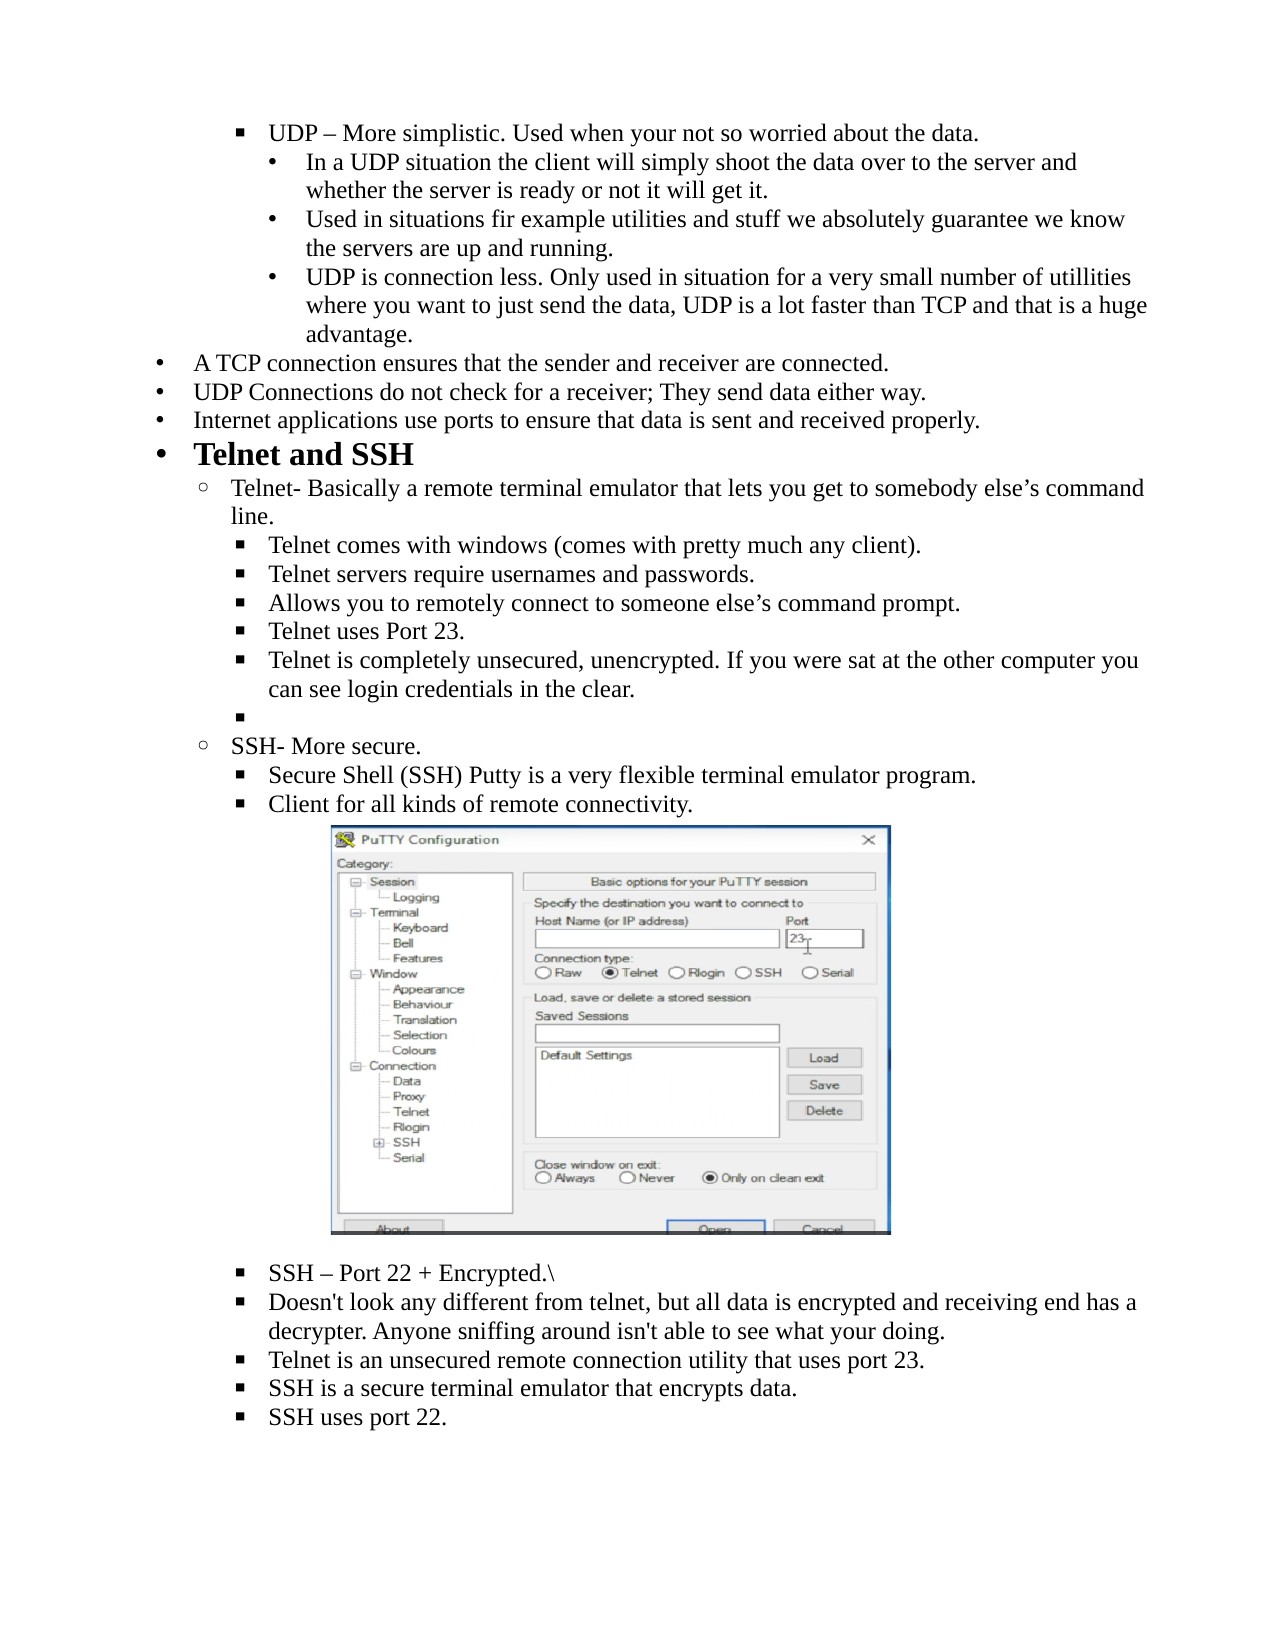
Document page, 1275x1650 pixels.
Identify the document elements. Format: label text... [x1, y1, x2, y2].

list UDP Connections do not check for a receiver; They send data either way. [156, 377, 1157, 406]
list UDP – More simplistic. Used when your not so worried about the data. [231, 118, 1157, 147]
list Allows you to remotely connect to someone else’s command prompt. [231, 588, 1157, 616]
list Used in situations fir example utilities and stuff we absolutely guarantee we know the servers are up and running. [268, 204, 1157, 262]
list Telnet- Basically a remote terminal emulator that lets you get to somebody else’s command line. [193, 473, 1157, 530]
list Telnet is completely unsecured, unencrypted. If you were sat at the other computer you can see login credentials in the clear. [231, 645, 1157, 703]
list UDP is connection less. Only used in situation for a very small number of utillities where you want to just send the data, UDP is a lot faster than TCP and that is a huge advantage. [268, 262, 1157, 348]
list Telnet comes with windows (comes with pretty much any client). [231, 530, 1157, 559]
list A TCP connection ensures that the sender and receiver are connected. [156, 348, 1157, 377]
list SSH uses port 22. [231, 1402, 1157, 1431]
list In a UDP situation the client will simply shoot the data over to the server and whether the server is ready or not it will get it. [268, 147, 1157, 204]
picture [330, 825, 892, 1235]
list Internet applications use ports to ensure that data is sent and received properly. [156, 406, 1157, 434]
list Secure Shell (SSH) Putty is a very flexible terminal emulator program. [231, 760, 1157, 789]
list Telnet and SSH [156, 434, 1157, 473]
list Telnet servers require usernames and passwords. [231, 559, 1157, 588]
list SSH- More secure. [193, 731, 1157, 760]
list SSH is a secure terminal emulator that encrypts data. [231, 1373, 1157, 1402]
list Doesn't look any different from telnet, but all data is encrypted and receiving end has a decrypter. Anyone sniffing around isn't able to see what your doing. [231, 1287, 1157, 1345]
list Client for all kinds of remote connectivity. [231, 789, 1157, 818]
list Telnet uses Port 23. [231, 616, 1157, 645]
list SSH – Port 22 + Encrypted.\ [231, 1258, 1157, 1287]
list Telnet is an unsecured remote connection utility that uses port 23. [231, 1345, 1157, 1373]
